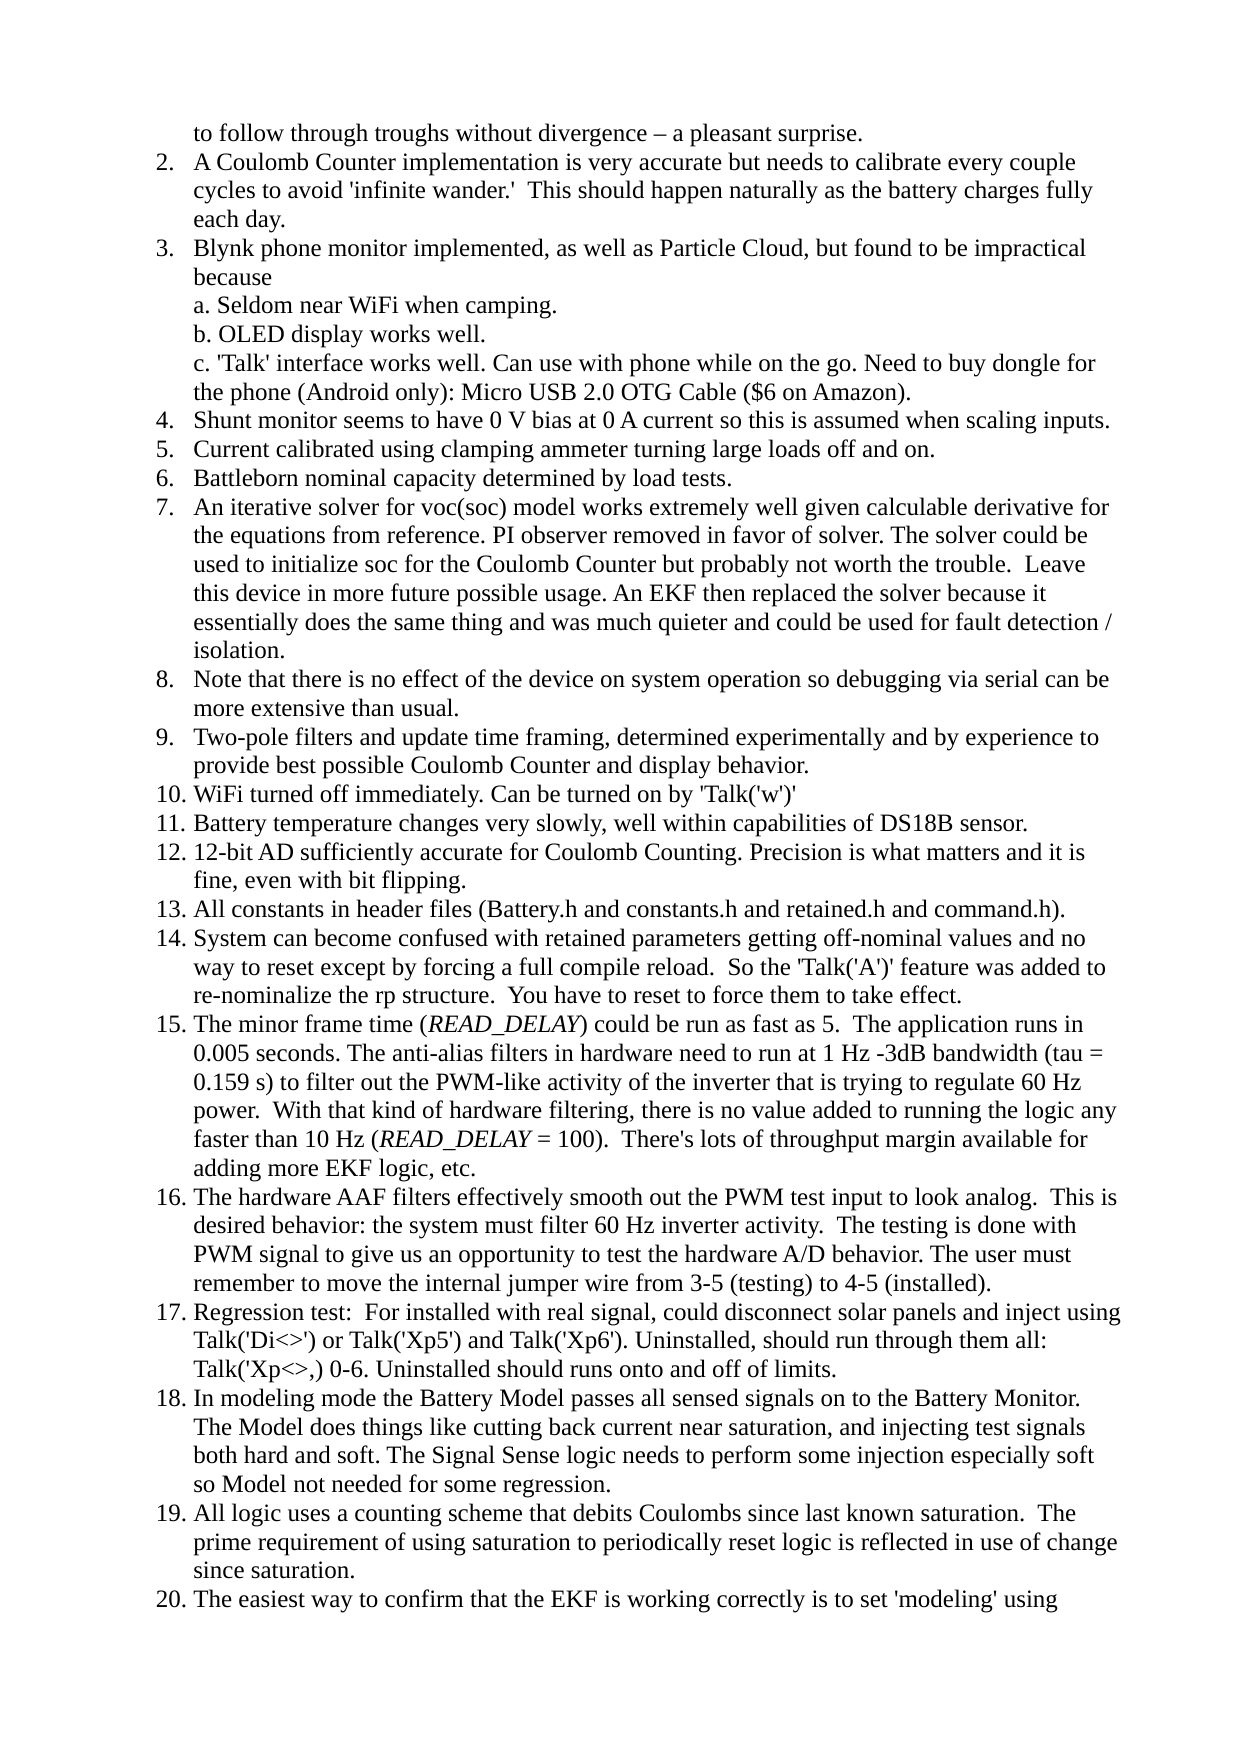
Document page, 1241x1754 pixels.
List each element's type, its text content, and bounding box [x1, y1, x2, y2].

list Note that there is no effect of the device on system operation so debugging via serial can be more extensive than usual. [156, 664, 1122, 722]
list All logic uses a counting scheme that debits Coulombs since last known saturation. The prime requirement of using saturation to periodically reset logic is reflected in use of change since saturation. [156, 1498, 1122, 1584]
list c. 'Talk' interface works well. Can use with phone while on the go. Need to buy dongle for the phone (Android only): Micro USB 2.0 OTG Cable ($6 on Amazon). [156, 348, 1122, 406]
list Regression test: For installed with real signal, could disconnect solar panels and inject using Talk('Di<>') or Talk('Xp5') and Talk('Xp6'). Uninstalled, should run through them all: Talk('Xp<>,) 0-6. Uninstalled should runs onto and off of limits. [156, 1297, 1122, 1383]
list b. OLED display works well. [156, 319, 1122, 348]
list An iterative solver for voc(soc) model works extremely well given calculable derivative for the equations from reference. PI observer removed in favor of solver. The solver could be used to initialize soc for the Coulomb Counter but probably not worth the trouble. Leave this device in more future possible usage. An EKF then replaced the solver because it essentially does the same thing and was much quieter and could be used for fault detection / isolation. [156, 492, 1122, 664]
list Battleborn nominal capacity determined by load tests. [156, 463, 1122, 492]
list WiFi turned off immediately. Can be turned on by 'Talk('w')' [156, 779, 1122, 808]
list System can become confused with retained parameters getting off-nominal values and no way to reset except by forcing a full compile reload. So the 'Talk('A')' feature was added to re-nominalize the rp structure. You have to reset to force them to take effect. [156, 923, 1122, 1009]
list to follow through troughs without divergence – a pleasant surprise. [156, 118, 1122, 147]
list Current calibrated using clamping ammeter turning large loads off and on. [156, 434, 1122, 463]
list 12-bit AD sufficiently accurate for Coulomb Counting. Precision is what matters and it is fine, even with bit flipping. [156, 837, 1122, 894]
list Battery temperature changes very slowly, well within capabilities of DS18B sensor. [156, 808, 1122, 837]
list The minor frame time (READ_DELAY) could be run as fast as 5. The application runs in 0.005 seconds. The anti-alias filters in hardware need to run at 1 Hz -3dB bandwidth (tau = 0.159 s) to filter out the PWM-like activity of the inverter that is trying to regulate 60 Hz power. With that kind of hardware filtering, there is no value added to running the logic any faster than 10 Hz (READ_DELAY = 100). There's lots of throughput margin available for adding more EKF logic, etc. [156, 1009, 1122, 1182]
list A Coulomb Counter implementation is very accurate but needs to calibrate every couple cycles to avoid 'infinite wander.' This should happen naturally as the battery charges fully each day. [156, 147, 1122, 233]
list All constants in header files (Battery.h and constants.h and retained.h and command.h). [156, 894, 1122, 923]
list In modeling mode the Battery Model passes all sensed signals on to the Battery Monitor. The Model does things like cutting back current near saturation, and injecting test signals both hard and soft. The Signal Sense logic needs to perform some injection especially soft so Model not needed for some regression. [156, 1383, 1122, 1498]
list The easiest way to confirm that the EKF is working correctly is to set 'modeling' using [156, 1584, 1122, 1613]
list Blynk phone monitor implemented, as well as Particle Cloud, but found to be impractical because [156, 233, 1122, 291]
list Shunt monitor seems to have 0 V bias at 0 A current so this is assumed when scaling inputs. [156, 406, 1122, 434]
list The hardware AAF filters effectively smooth out the PWM test input to look analog. This is desired behavior: the system must filter 60 Hz inverter activity. The testing is done with PWM signal to give us an opportunity to test the hardware A/D behavior. The user must remember to move the internal jumper wire from 3-5 (testing) to 4-5 (installed). [156, 1182, 1122, 1297]
list a. Seldom near WiFi when camping. [156, 291, 1122, 319]
list Two-pole filters and update time framing, determined experimentally and by experience to provide best possible Coulomb Counter and display behavior. [156, 722, 1122, 779]
